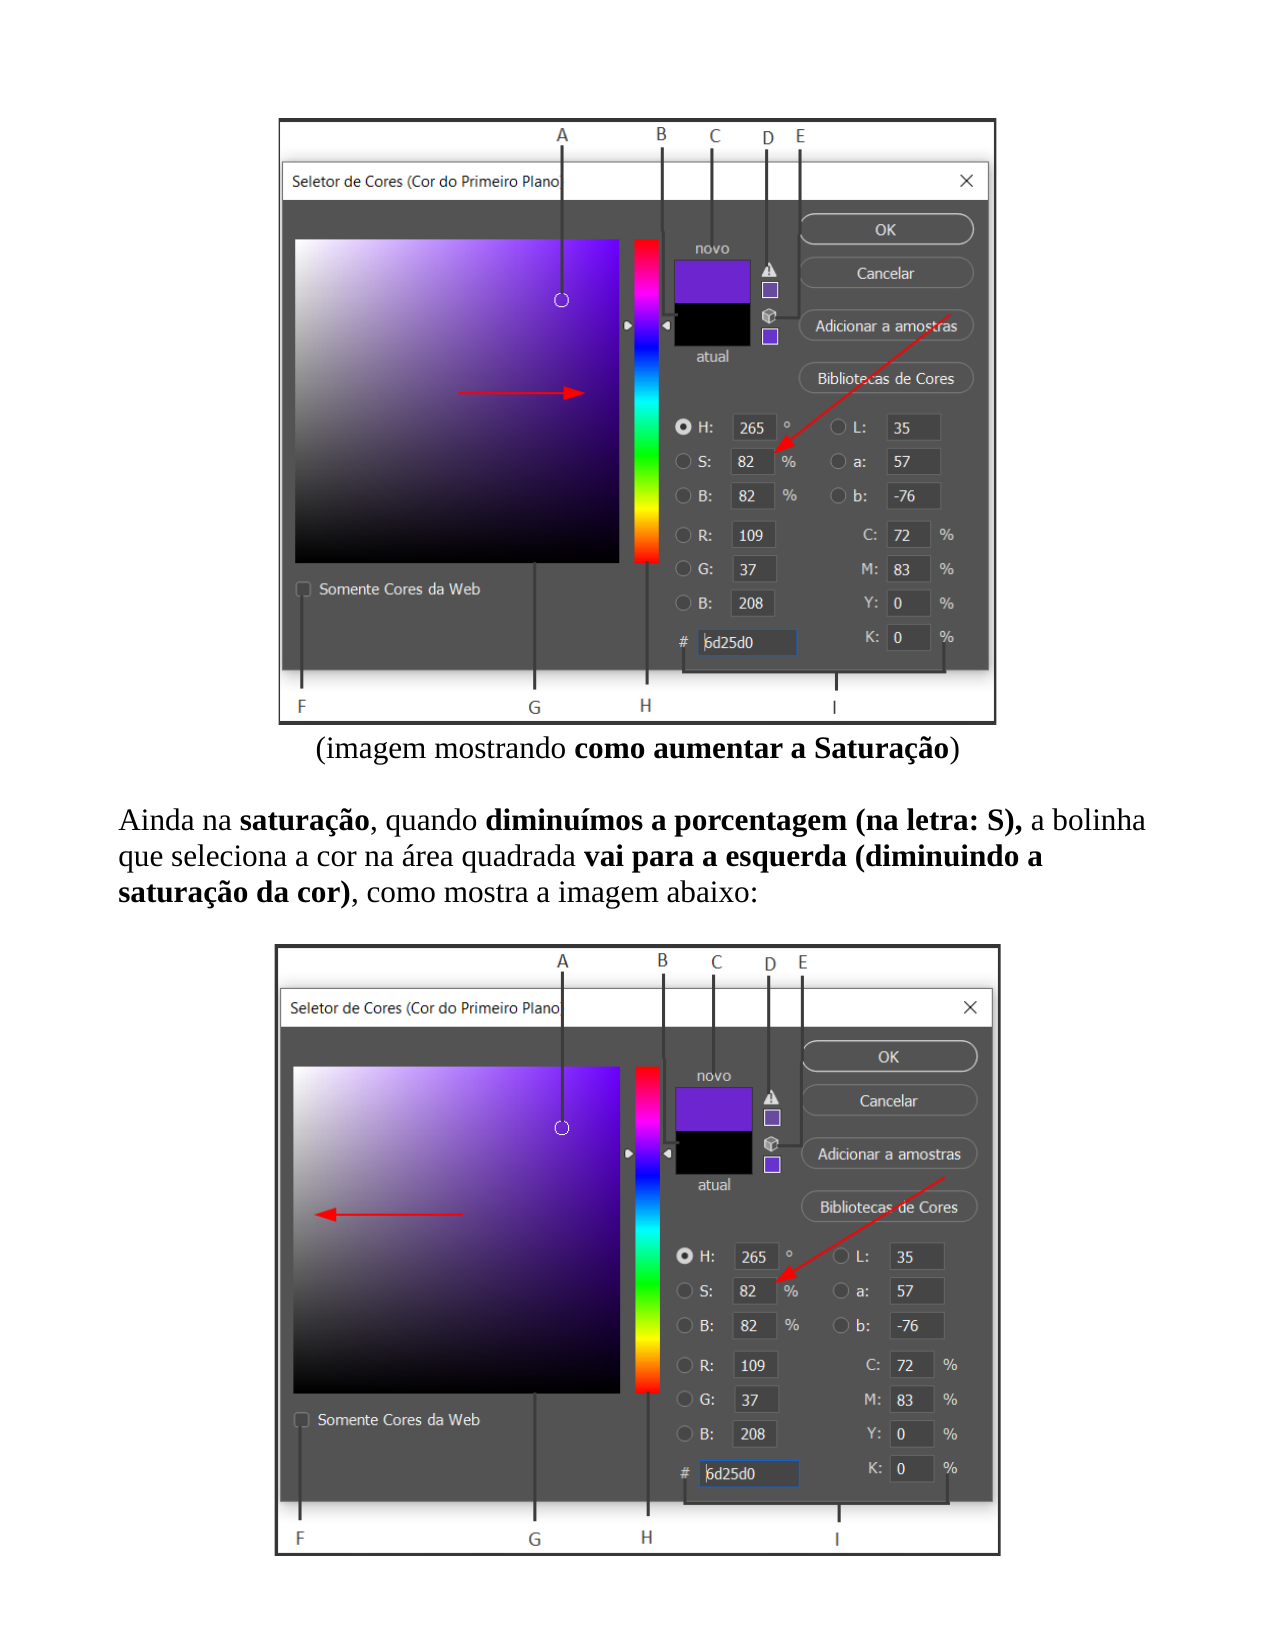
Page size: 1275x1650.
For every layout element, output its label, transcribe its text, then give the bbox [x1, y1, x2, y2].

picture [278, 118, 997, 725]
text Ainda na saturação, quando diminuímos a porcentagem (na letra: S), a bolinha que seleciona a cor na área quadrada vai para a esquerda (diminuindo a saturação da cor), como mostra a imagem abaixo: [118, 801, 1157, 909]
picture [274, 944, 1001, 1556]
text (imagem mostrando como aumentar a Saturação) [118, 729, 1157, 765]
